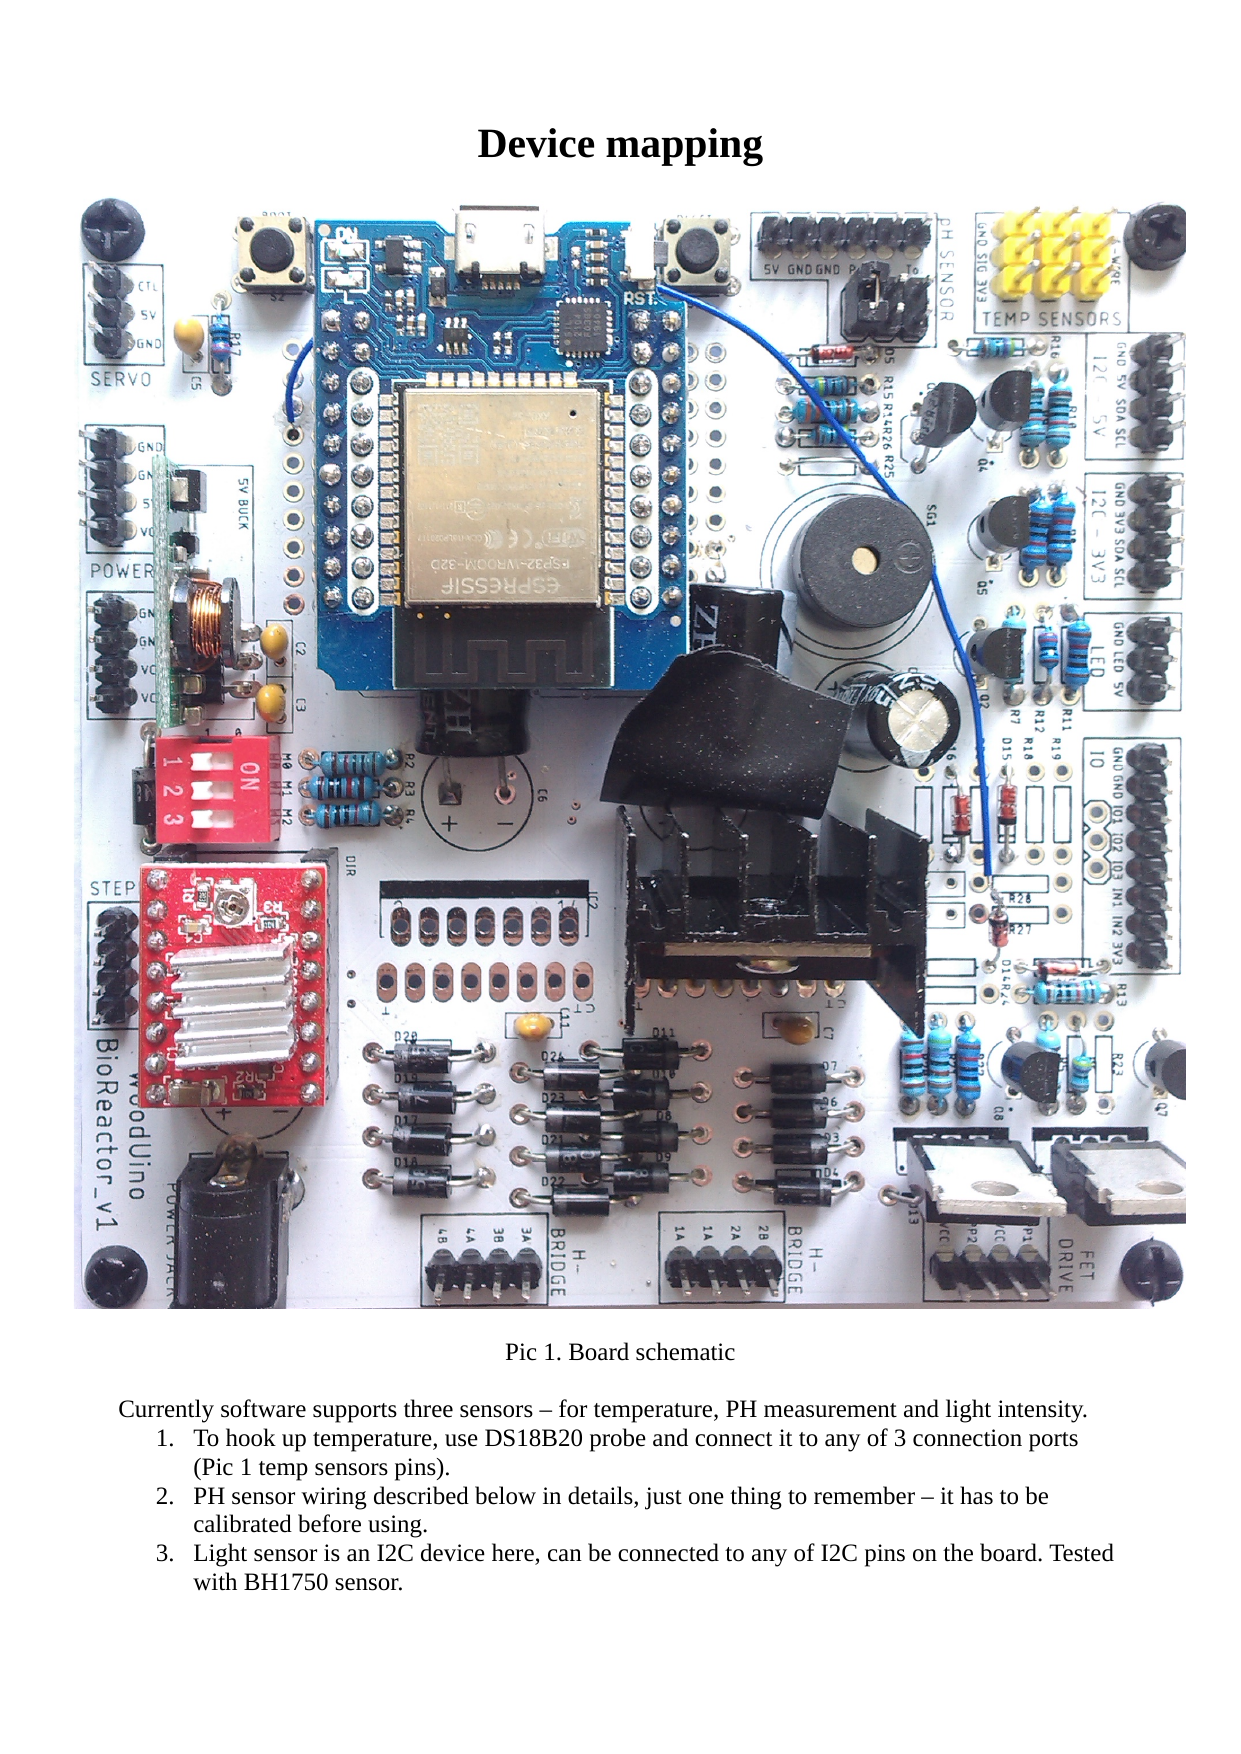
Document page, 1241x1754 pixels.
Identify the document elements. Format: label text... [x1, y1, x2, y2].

list To hook up temperature, use DS18B20 probe and connect it to any of 3 connection ports (Pic 1 temp sensors pins). [156, 1423, 1122, 1481]
list Light sensor is an I2C device here, can be connected to any of I2C pins on the board. Tested with BH1750 sensor. [156, 1538, 1122, 1596]
text Device mapping [118, 118, 1122, 166]
picture [73, 196, 1186, 1309]
text Pic 1. Board schematic [118, 1337, 1122, 1366]
list PH sensor wiring described below in details, just one thing to remember – it has to be calibrated before using. [156, 1481, 1122, 1538]
text Currently software supports three sensors – for temperature, PH measurement and light intensity. [118, 1394, 1122, 1423]
